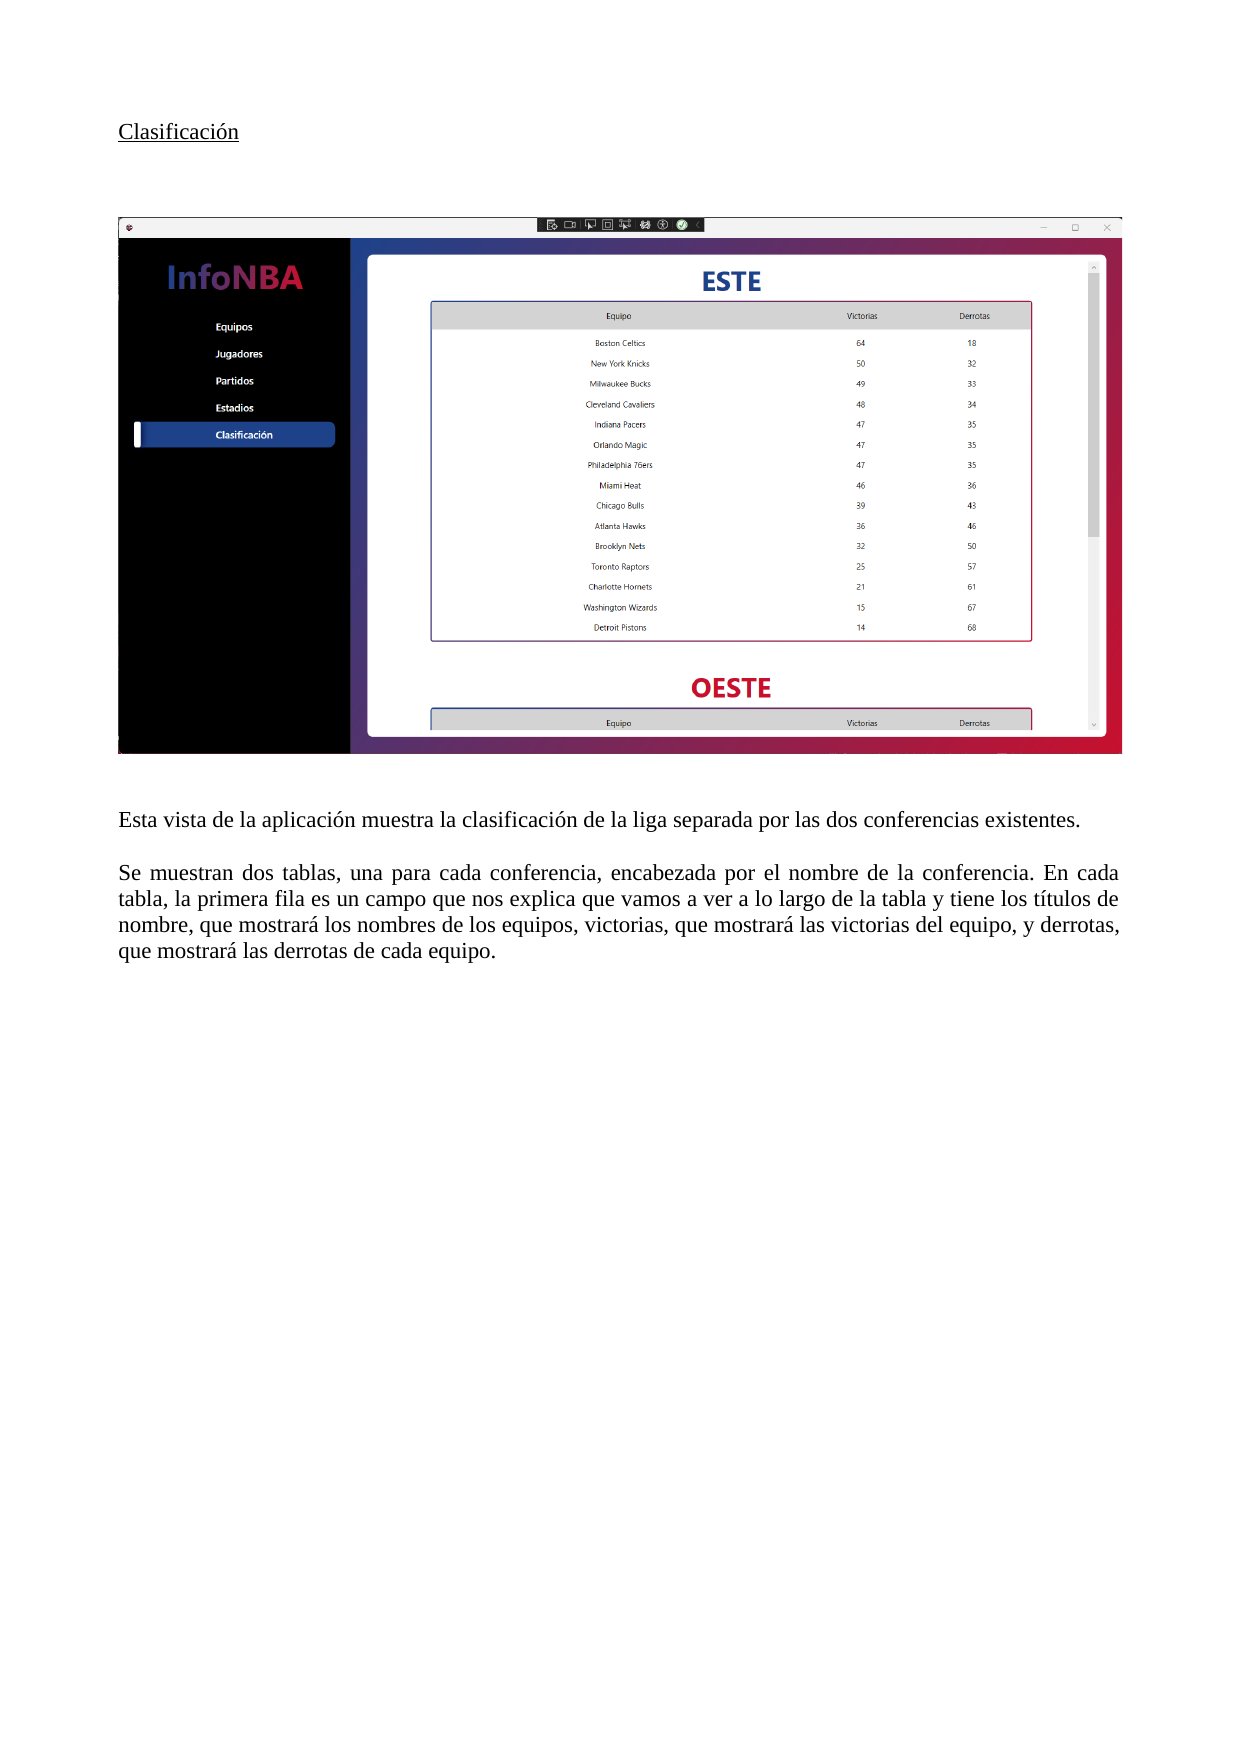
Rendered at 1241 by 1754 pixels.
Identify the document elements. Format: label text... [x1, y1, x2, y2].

picture [118, 217, 1123, 754]
text Se muestran dos tablas, una para cada conferencia, encabezada por el nombre de la conferencia. En cada tabla, la primera fila es un campo que nos explica que vamos a ver a lo largo de la tabla y tiene los títulos de nombre, que mostrará los nombres de los equipos, victorias, que mostrará las victorias del equipo, y derrotas, que mostrará las derrotas de cada equipo. [118, 858, 1122, 964]
text Clasificación [118, 118, 1122, 144]
text Esta vista de la aplicación muestra la clasificación de la liga separada por las dos conferencias existentes. [118, 806, 1122, 832]
